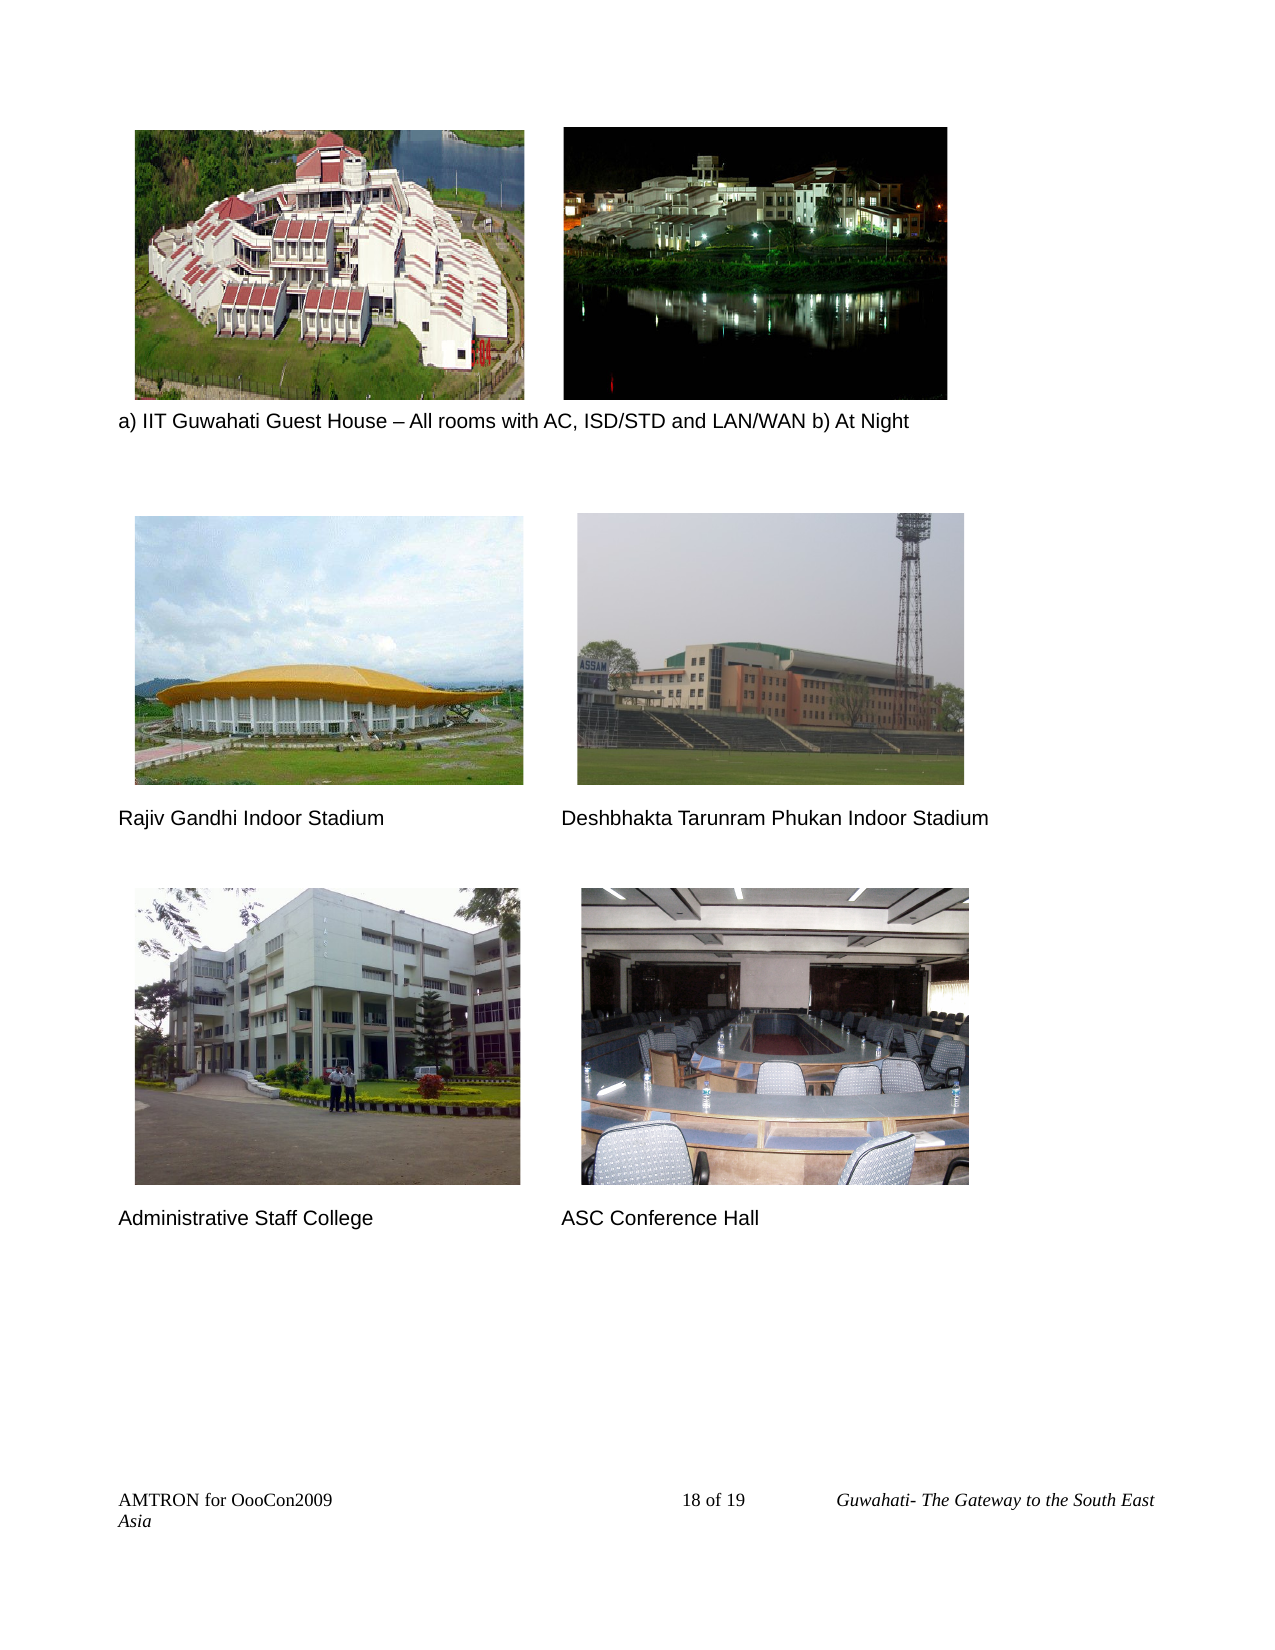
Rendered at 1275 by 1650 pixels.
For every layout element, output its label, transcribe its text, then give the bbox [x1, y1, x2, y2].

text Rajiv Gandhi Indoor Stadium Deshbhakta Tarunram Phukan Indoor Stadium [118, 806, 1157, 830]
picture [134, 130, 525, 400]
text a) IIT Guwahati Guest House – All rooms with AC, ISD/STD and LAN/WAN b) At Night [118, 409, 1157, 433]
text Administrative Staff College ASC Conference Hall [118, 1206, 1157, 1230]
picture [134, 516, 524, 785]
picture [577, 513, 965, 785]
picture [581, 888, 969, 1185]
picture [563, 127, 948, 400]
picture [134, 888, 521, 1185]
